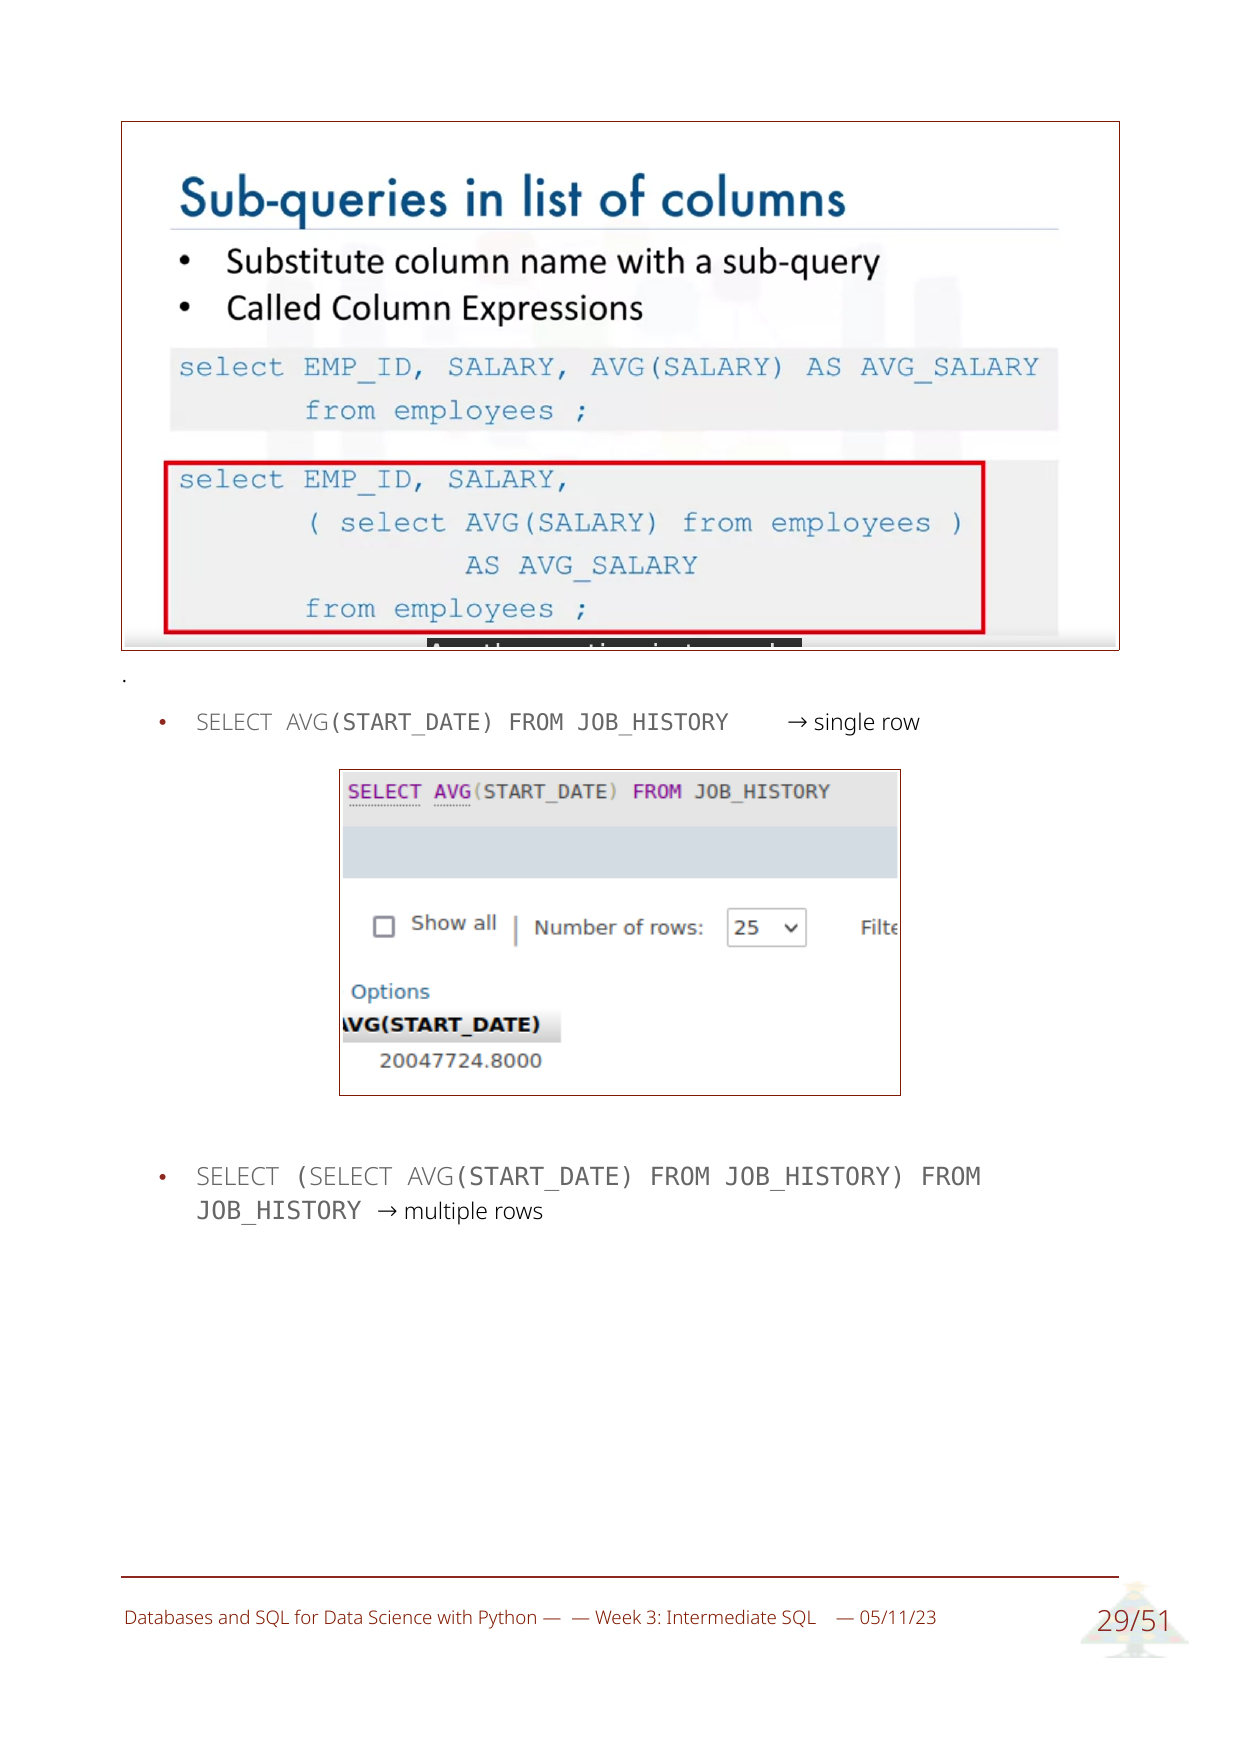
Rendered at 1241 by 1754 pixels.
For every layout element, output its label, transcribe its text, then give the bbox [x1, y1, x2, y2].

text [122, 122, 1119, 650]
list SELECT AVG(START_DATE) FROM JOB_HISTORY → single row [158, 703, 1119, 738]
list SELECT (SELECT AVG(START_DATE) FROM JOB_HISTORY) FROM JOB_HISTORY → multiple rows [158, 1158, 1119, 1227]
picture [342, 772, 898, 1093]
text . [121, 651, 1119, 689]
picture [124, 124, 1116, 647]
